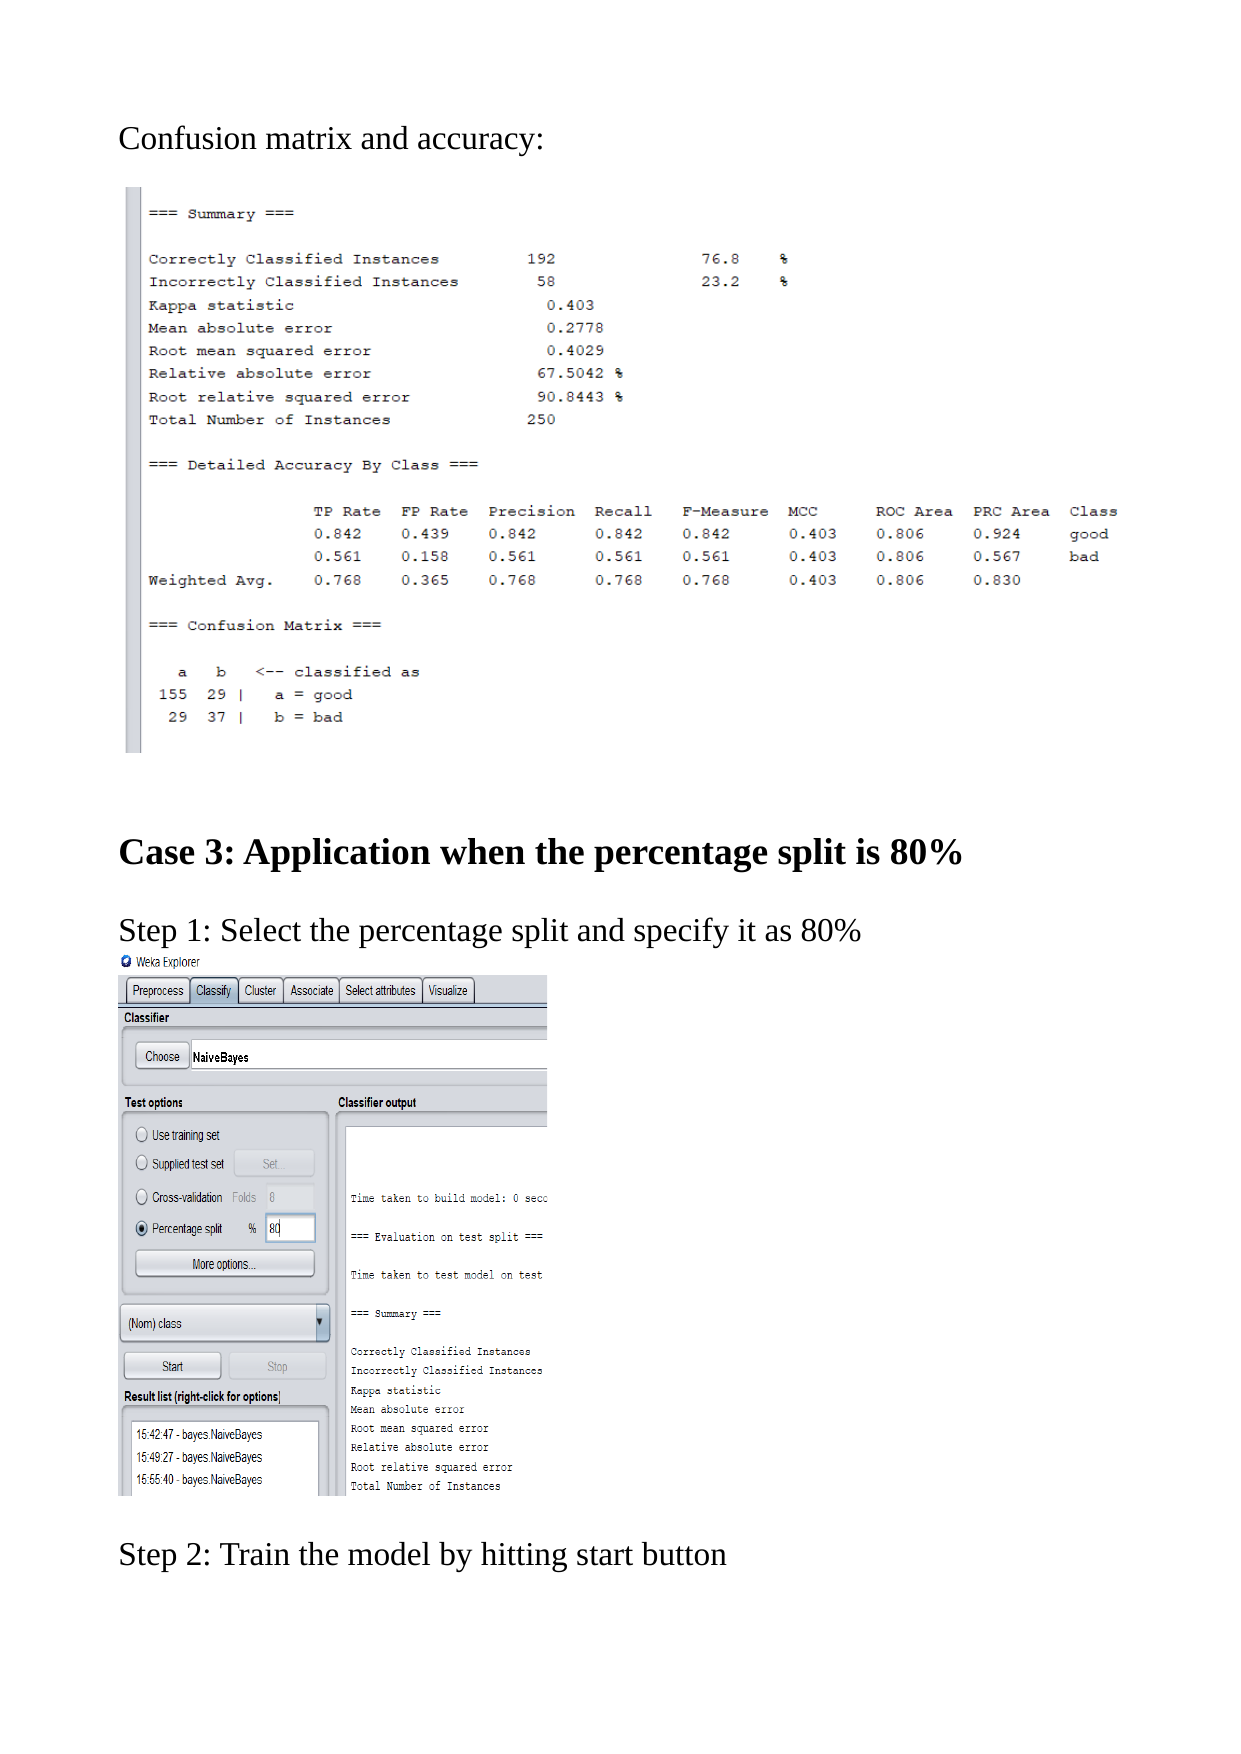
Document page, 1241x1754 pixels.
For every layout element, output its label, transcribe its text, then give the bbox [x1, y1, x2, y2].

text Case 3: Application when the percentage split is 80% [118, 829, 1122, 872]
text Step 2: Train the model by hitting start button [118, 1534, 1122, 1572]
picture [125, 187, 1130, 753]
text Step 1: Select the percentage split and specify it as 80% [118, 911, 1122, 949]
text Confusion matrix and accuracy: [118, 118, 1122, 156]
